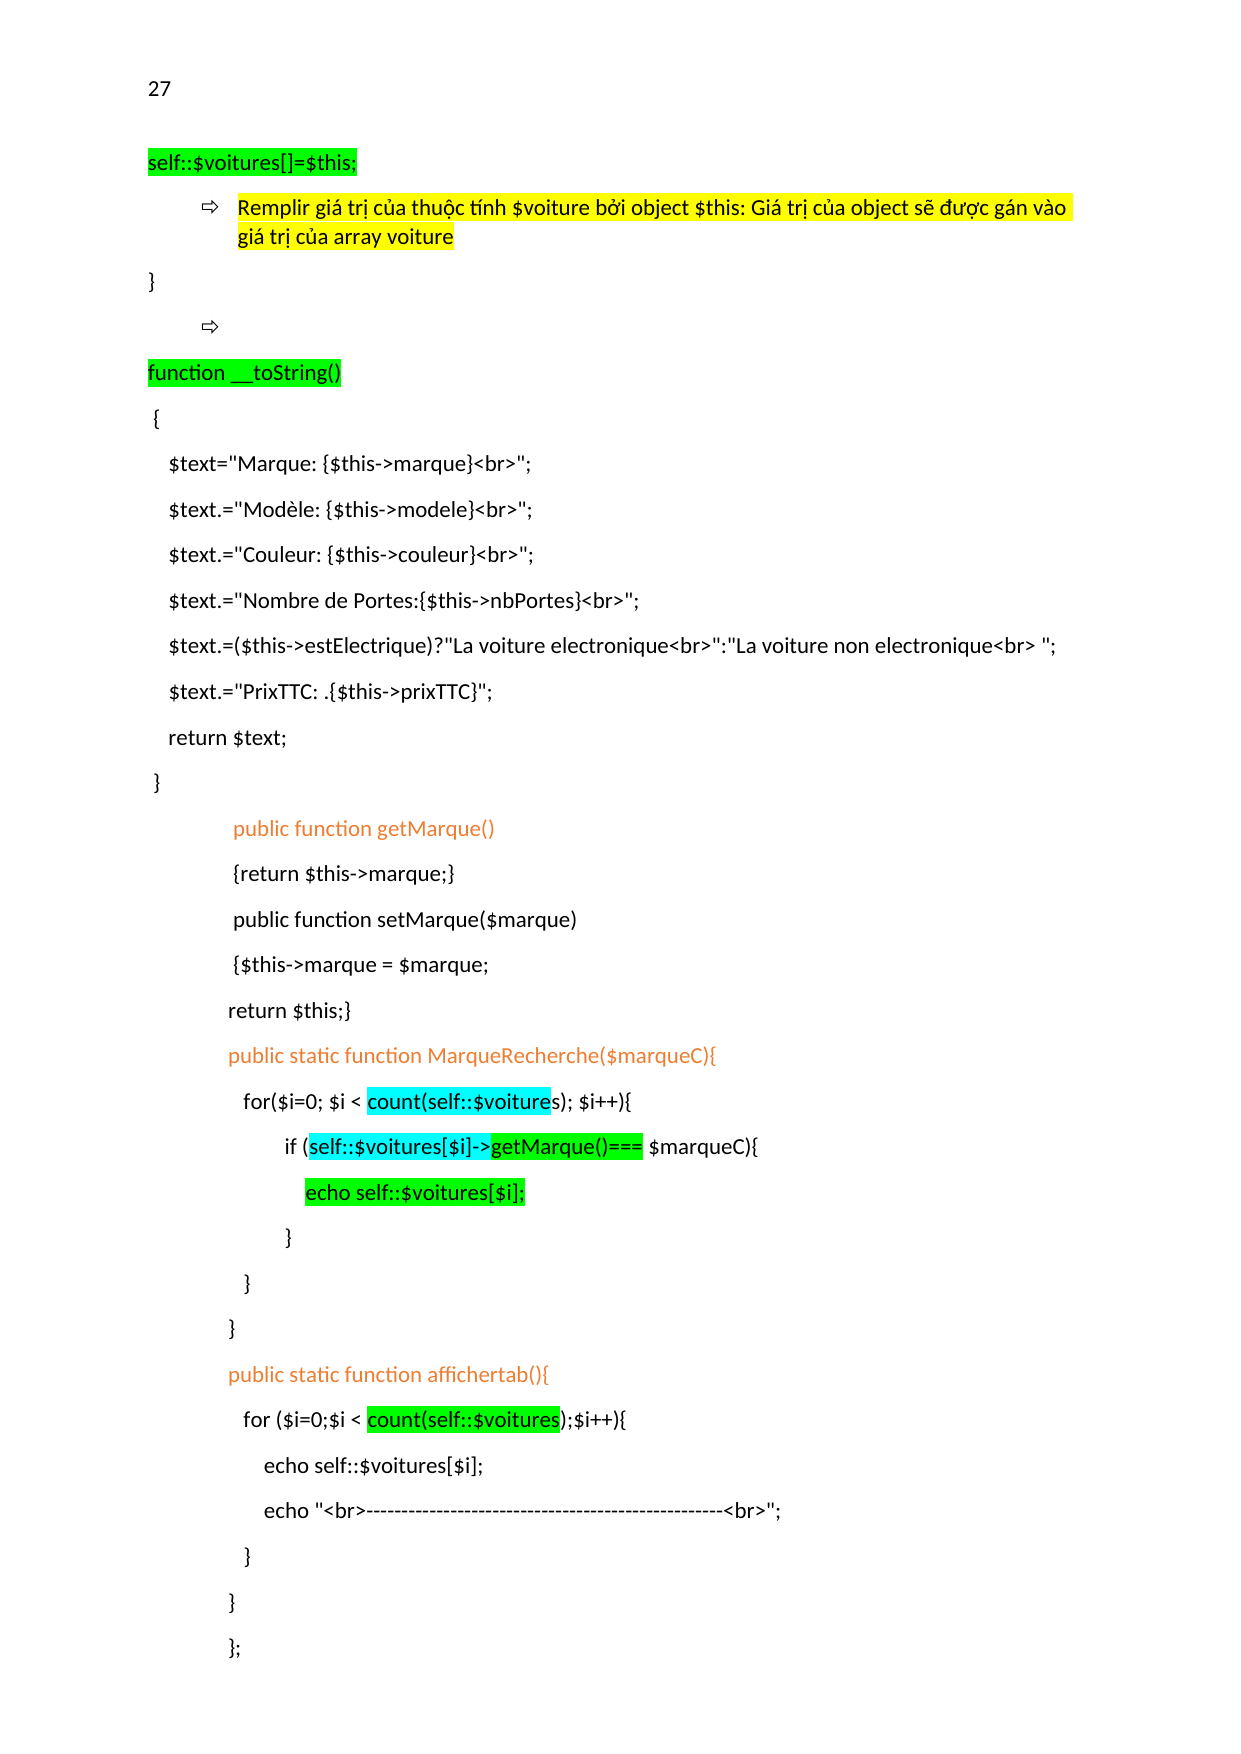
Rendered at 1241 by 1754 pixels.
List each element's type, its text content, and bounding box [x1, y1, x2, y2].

list {$this->marque = $marque; [223, 950, 1093, 978]
list echo self::$voitures[$i]; [223, 1178, 1093, 1206]
text } [148, 768, 1093, 796]
list {return $this->marque;} [223, 859, 1093, 887]
list echo "<br>---------------------------------------------------<br>"; [223, 1497, 1093, 1524]
text $text.="Nombre de Portes:{$this->nbPortes}<br>"; [148, 586, 1093, 614]
text function __toString() [148, 358, 1093, 387]
list return $this;} [223, 996, 1093, 1024]
list } [223, 1542, 1093, 1570]
list for($i=0; $i < count(self::$voitures); $i++){ [223, 1087, 1093, 1115]
list for ($i=0;$i < count(self::$voitures);$i++){ [223, 1406, 1093, 1433]
list } [223, 1314, 1093, 1342]
text $text.="PrixTTC: .{$this->prixTTC}"; [148, 677, 1093, 705]
text $text="Marque: {$this->marque}<br>"; [148, 449, 1093, 478]
list public static function MarqueRecherche($marqueC){ [223, 1041, 1093, 1069]
list echo self::$voitures[$i]; [223, 1451, 1093, 1479]
list } [223, 1269, 1093, 1297]
text $text.="Modèle: {$this->modele}<br>"; [148, 495, 1093, 523]
list Remplir giá trị của thuộc tính $voiture bởi object $this: Giá trị của object sẽ được gán vào giá trị của array voiture [200, 193, 1093, 250]
list public static function affichertab(){ [223, 1360, 1093, 1388]
text } [148, 267, 1093, 296]
list } [223, 1588, 1093, 1616]
text self::$voitures[]=$this; [148, 148, 1093, 176]
text $text.="Couleur: {$this->couleur}<br>"; [148, 541, 1093, 569]
list public function getMarque() [223, 814, 1093, 842]
text return $text; [148, 723, 1093, 751]
list public function setMarque($marque) [223, 905, 1093, 933]
text { [148, 404, 1093, 432]
list } [223, 1223, 1093, 1251]
text $text.=($this->estElectrique)?"La voiture electronique<br>":"La voiture non electronique<br> "; [148, 632, 1093, 660]
list }; [223, 1633, 1093, 1661]
list if (self::$voitures[$i]->getMarque()=== $marqueC){ [223, 1132, 1093, 1160]
